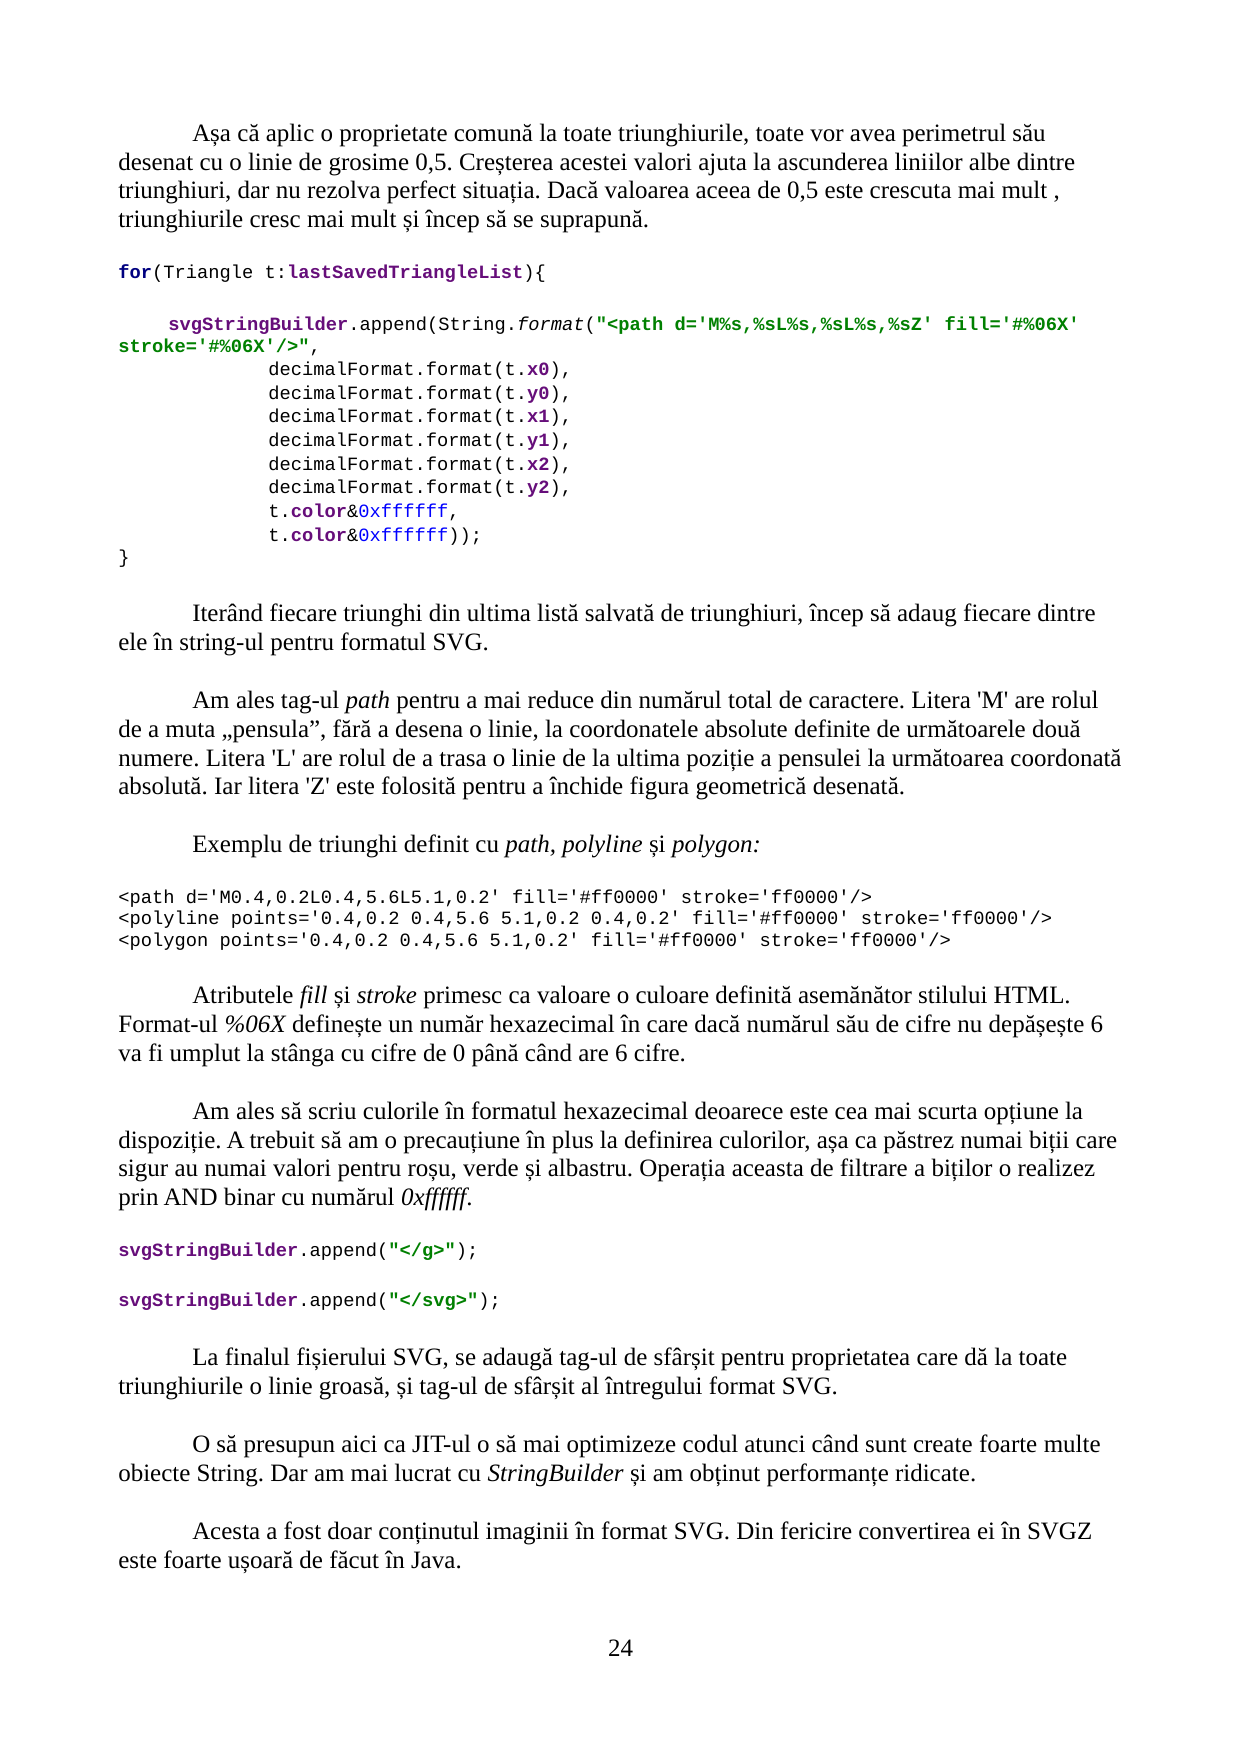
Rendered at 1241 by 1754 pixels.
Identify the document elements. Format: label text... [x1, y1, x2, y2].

text svgStringBuilder.append(String.format("<path d='M%s,%sL%s,%sL%s,%sZ' fill='#%06X' stroke='#%06X'/>", [118, 313, 1122, 358]
text svgStringBuilder.append("</g>"); [118, 1241, 1122, 1262]
text O să presupun aici ca JIT-ul o să mai optimizeze codul atunci când sunt create foarte multe obiecte String. Dar am mai lucrat cu StringBuilder și am obținut performanțe ridicate. [118, 1429, 1122, 1486]
text svgStringBuilder.append("</svg>"); [118, 1291, 1122, 1312]
text La finalul fișierului SVG, se adaugă tag-ul de sfârșit pentru proprietatea care dă la toate triunghiurile o linie groasă, și tag-ul de sfârșit al întregului format SVG. [118, 1342, 1122, 1399]
text } [118, 547, 1122, 569]
text decimalFormat.format(t.x1), [118, 406, 1122, 429]
text decimalFormat.format(t.y0), [118, 382, 1122, 406]
text for(Triangle t:lastSavedTriangleList){ [118, 263, 1122, 284]
text t.color&0xffffff)); [118, 524, 1122, 547]
text Atributele fill și stroke primesc ca valoare o culoare definită asemănător stilului HTML. Format-ul %06X definește un număr hexazecimal în care dacă numărul său de cifre nu depășește 6 va fi umplut la stânga cu cifre de 0 până când are 6 cifre. [118, 980, 1122, 1067]
text <path d='M0.4,0.2L0.4,5.6L5.1,0.2' fill='#ff0000' stroke='ff0000'/> [118, 888, 1122, 909]
text decimalFormat.format(t.y2), [118, 476, 1122, 500]
text t.color&0xffffff, [118, 500, 1122, 524]
text <polyline points='0.4,0.2 0.4,5.6 5.1,0.2 0.4,0.2' fill='#ff0000' stroke='ff0000'/> [118, 909, 1122, 930]
text decimalFormat.format(t.x2), [118, 453, 1122, 476]
text <polygon points='0.4,0.2 0.4,5.6 5.1,0.2' fill='#ff0000' stroke='ff0000'/> [118, 930, 1122, 952]
text decimalFormat.format(t.x0), [118, 358, 1122, 382]
text Am ales tag-ul path pentru a mai reduce din numărul total de caractere. Litera 'M' are rolul de a muta „pensula”, fără a desena o linie, la coordonatele absolute definite de următoarele două numere. Litera 'L' are rolul de a trasa o linie de la ultima poziție a pensulei la următoarea coordonată absolută. Iar litera 'Z' este folosită pentru a închide figura geometrică desenată. [118, 685, 1122, 800]
text Iterând fiecare triunghi din ultima listă salvată de triunghiuri, încep să adaug fiecare dintre ele în string-ul pentru formatul SVG. [118, 598, 1122, 656]
text Acesta a fost doar conținutul imaginii în format SVG. Din fericire convertirea ei în SVGZ este foarte ușoară de făcut în Java. [118, 1516, 1122, 1573]
text decimalFormat.format(t.y1), [118, 429, 1122, 453]
text Așa că aplic o proprietate comună la toate triunghiurile, toate vor avea perimetrul său desenat cu o linie de grosime 0,5. Creșterea acestei valori ajuta la ascunderea liniilor albe dintre triunghiuri, dar nu rezolva perfect situația. Dacă valoarea aceea de 0,5 este crescuta mai mult , triunghiurile cresc mai mult și încep să se suprapună. [118, 118, 1122, 233]
text Am ales să scriu culorile în formatul hexazecimal deoarece este cea mai scurta opțiune la dispoziție. A trebuit să am o precauțiune în plus la definirea culorilor, așa ca păstrez numai biții care sigur au numai valori pentru roșu, verde și albastru. Operația aceasta de filtrare a biților o realizez prin AND binar cu numărul 0xffffff. [118, 1096, 1122, 1211]
text Exemplu de triunghi definit cu path, polyline și polygon: [118, 829, 1122, 858]
